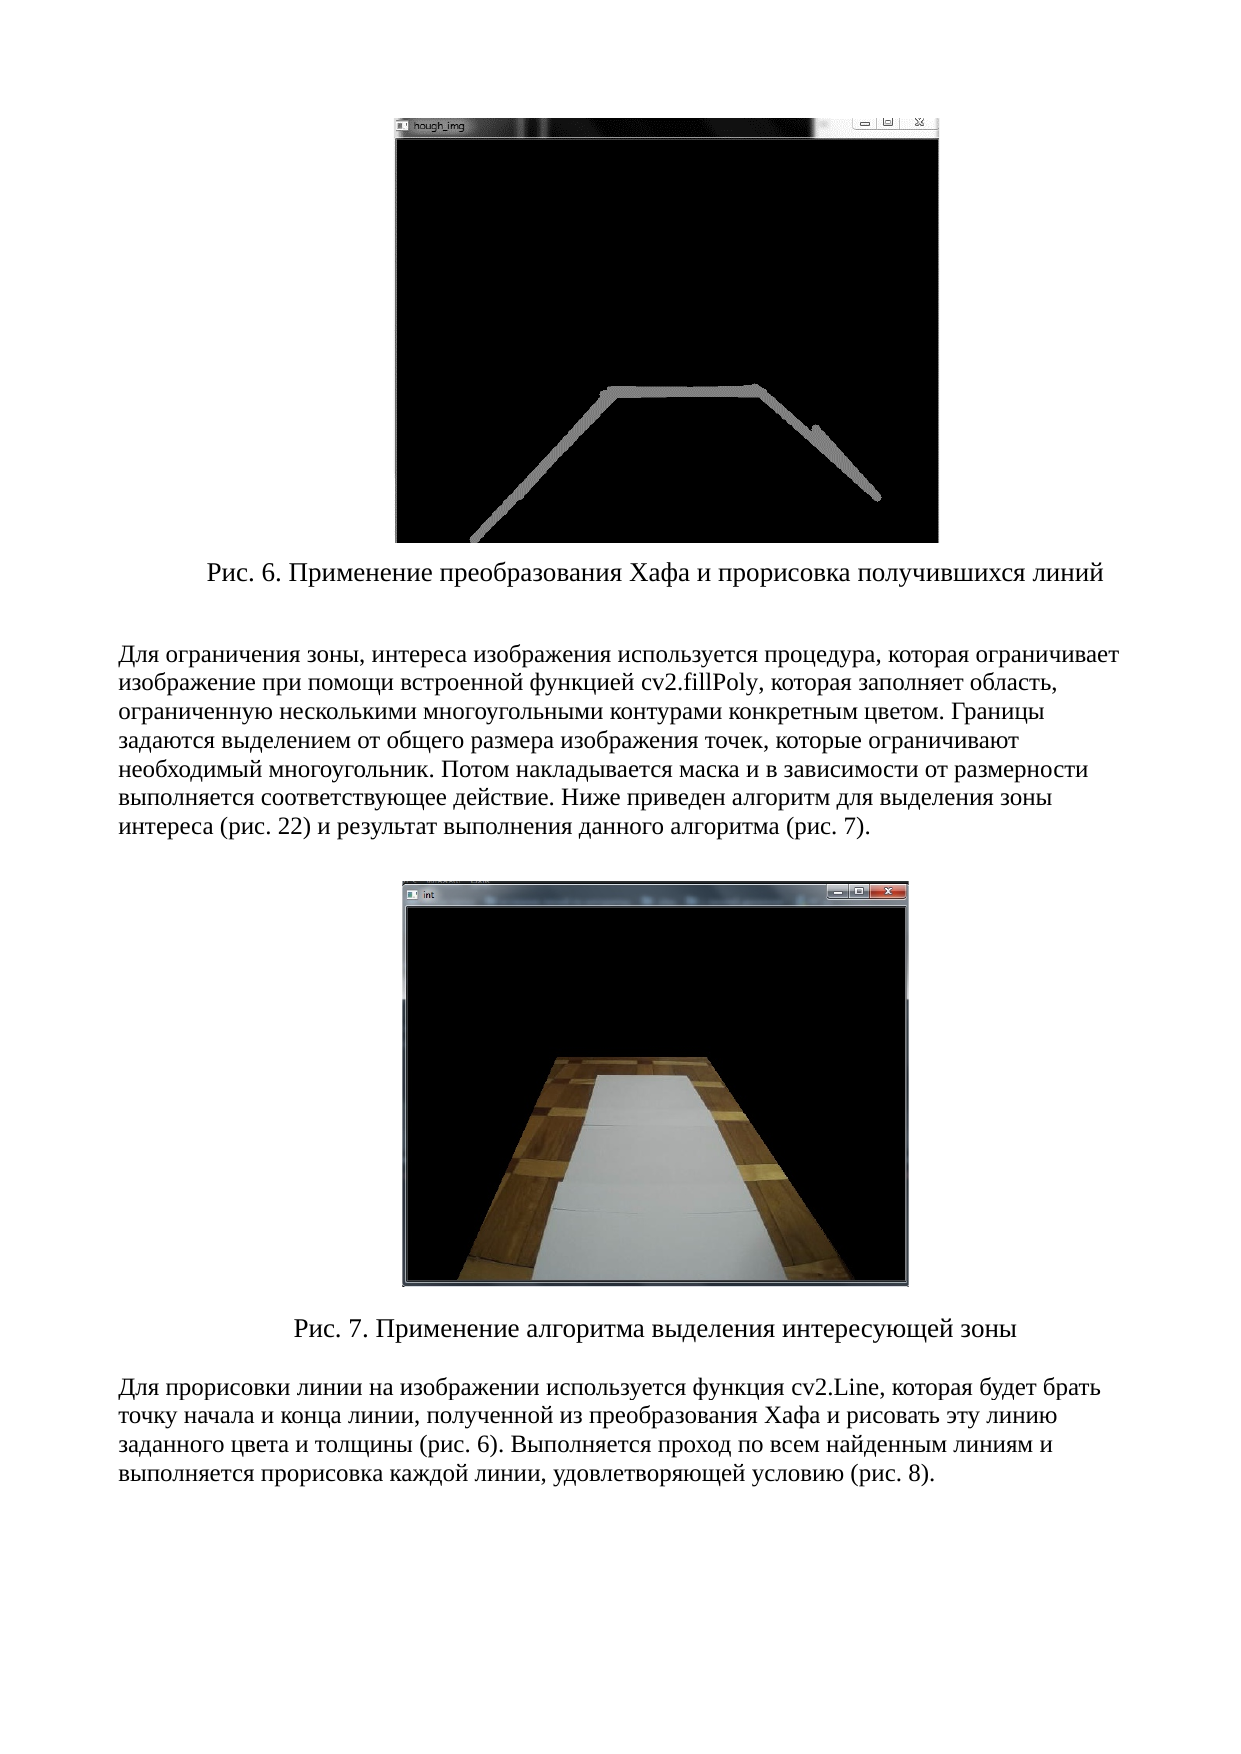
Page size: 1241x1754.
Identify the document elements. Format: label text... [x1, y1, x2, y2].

text Рис. 7. Применение алгоритма выделения интересующей зоны [118, 1312, 1122, 1344]
text Для прорисовки линии на изображении используется функция cv2.Line, которая будет брать точку начала и конца линии, полученной из преобразования Хафа и рисовать эту линию заданного цвета и толщины (рис. 6). Выполняется проход по всем найденным линиям и выполняется прорисовка каждой линии, удовлетворяющей условию (рис. 8). [118, 1372, 1122, 1487]
picture [506, 881, 909, 1287]
text Для ограничения зоны, интереса изображения используется процедура, которая ограничивает изображение при помощи встроенной функцией cv2.fillPoly, которая заполняет область, ограниченную несколькими многоугольными контурами конкретным цветом. Границы задаются выделением от общего размера изображения точек, которые ограничивают необходимый многоугольник. Потом накладывается маска и в зависимости от размерности выполняется соответствующее действие. Ниже приведен алгоритм для выделения зоны интереса (рис. 22) и результат выполнения данного алгоритма (рис. 7). [118, 639, 1122, 840]
text Рис. 6. Применение преобразования Хафа и прорисовка получившихся линий [118, 556, 1122, 587]
picture [393, 118, 940, 543]
